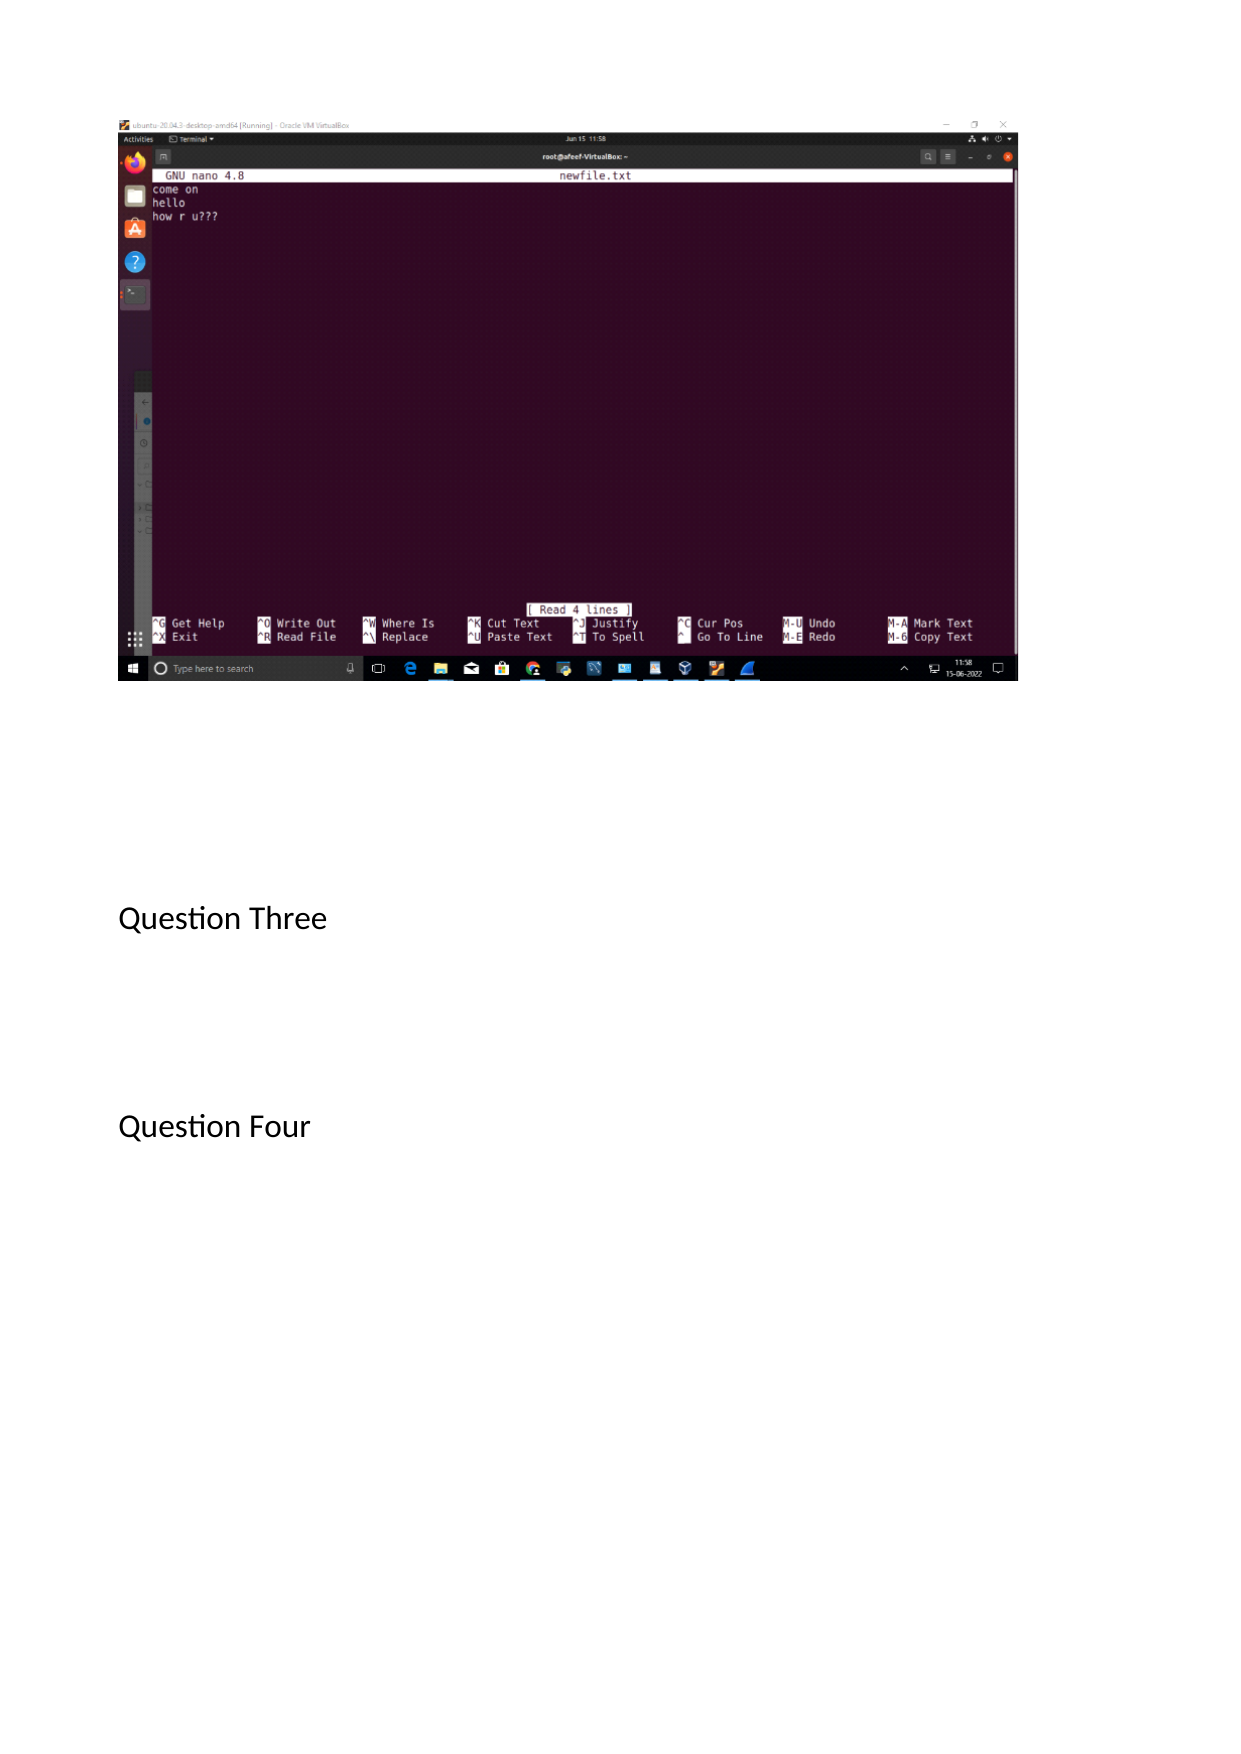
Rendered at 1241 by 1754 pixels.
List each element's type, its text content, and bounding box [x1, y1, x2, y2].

text Question Three [118, 897, 1122, 938]
text Question Four [118, 1105, 1122, 1146]
